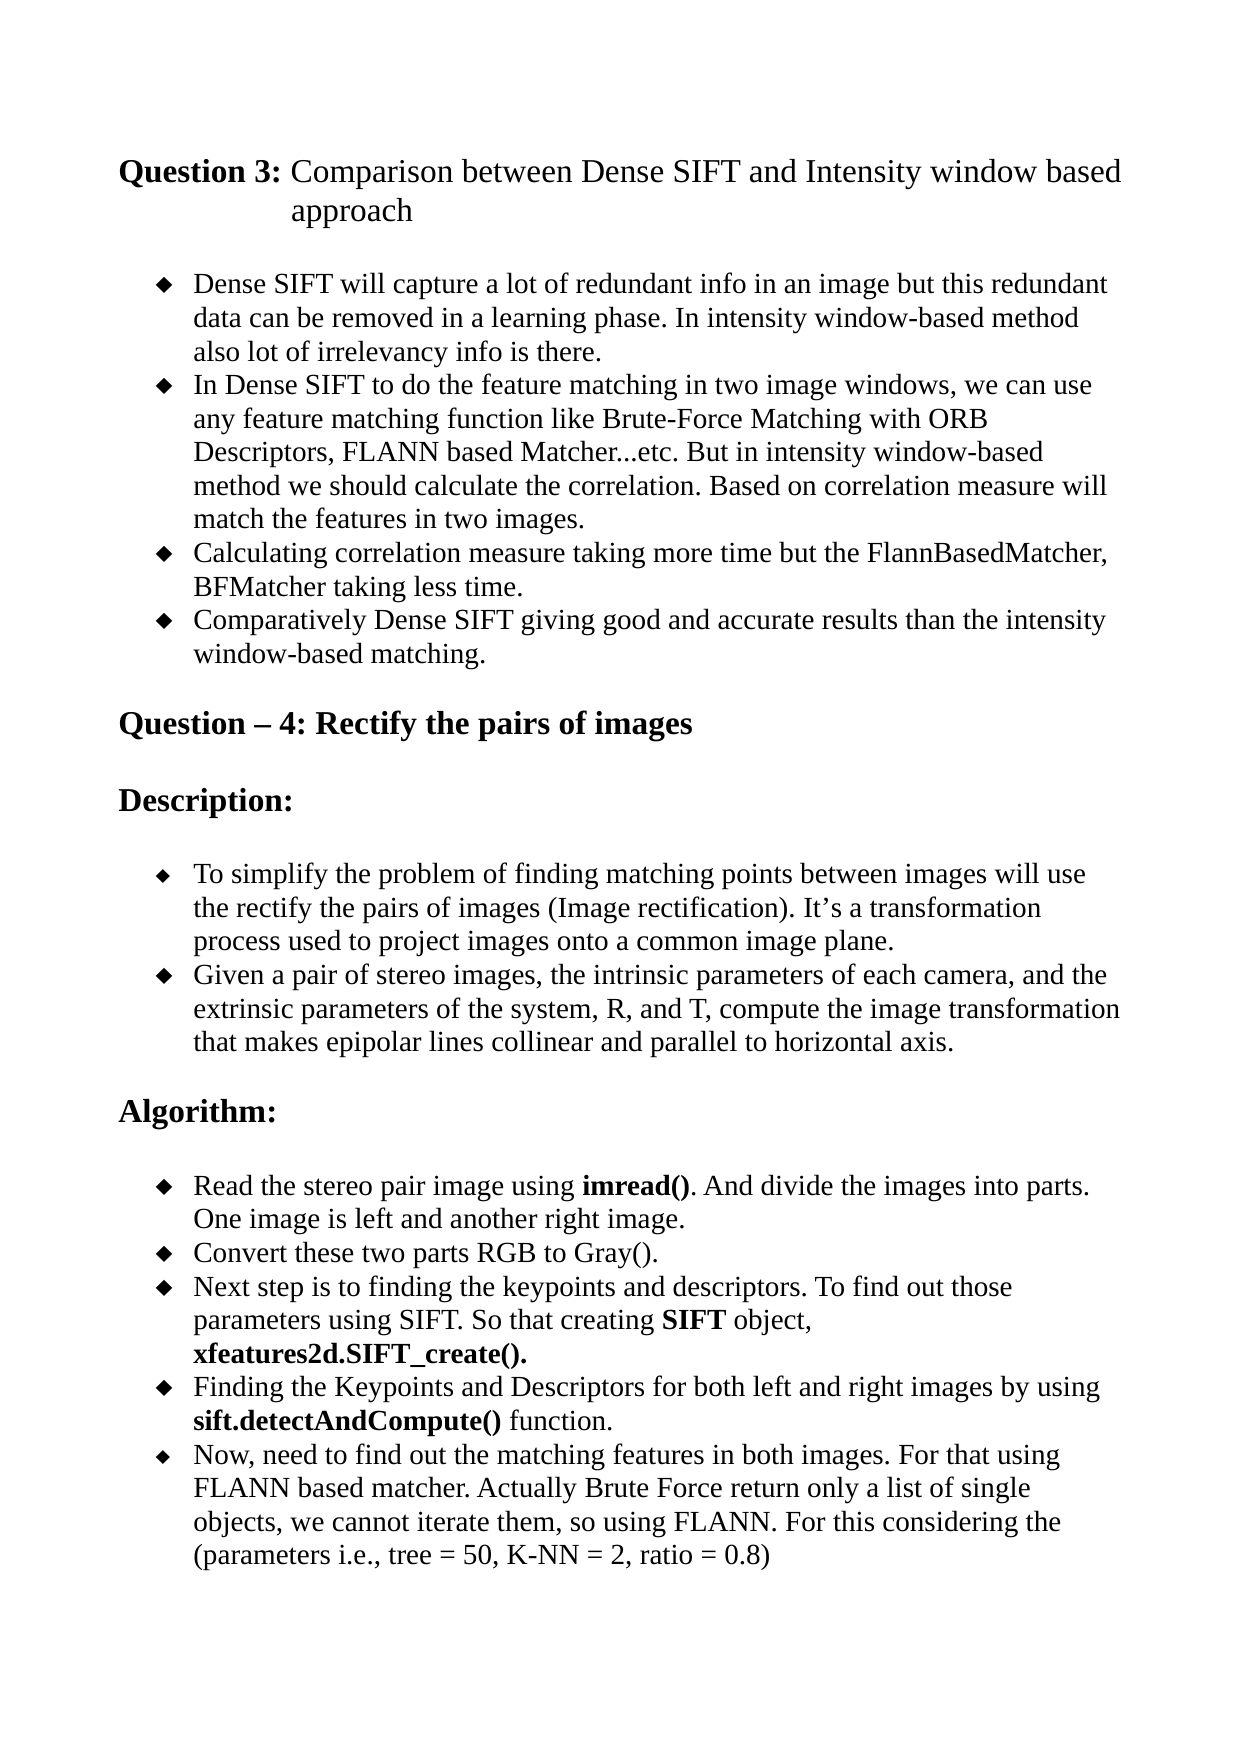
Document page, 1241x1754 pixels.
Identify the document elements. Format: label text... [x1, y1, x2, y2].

text Question 3: Comparison between Dense SIFT and Intensity window based approach [118, 152, 1122, 228]
text Question – 4: Rectify the pairs of images [118, 703, 1122, 741]
list Given a pair of stereo images, the intrinsic parameters of each camera, and the extrinsic parameters of the system, R, and T, compute the image transformation that makes epipolar lines collinear and parallel to horizontal axis. [156, 957, 1122, 1058]
list To simplify the problem of finding matching points between images will use the rectify the pairs of images (Image rectification). It’s a transformation process used to project images onto a common image plane. [156, 856, 1122, 957]
list Convert these two parts RGB to Gray(). [156, 1235, 1122, 1269]
list In Dense SIFT to do the feature matching in two image windows, we can use any feature matching function like Brute-Force Matching with ORB Descriptors, FLANN based Matcher...etc. But in intensity window-based method we should calculate the correlation. Based on correlation measure will match the features in two images. [156, 367, 1122, 535]
list Calculating correlation measure taking more time but the FlannBasedMatcher, BFMatcher taking less time. [156, 535, 1122, 602]
list Finding the Keypoints and Descriptors for both left and right images by using sift.detectAndCompute() function. [156, 1369, 1122, 1437]
list Read the stereo pair image using imread(). And divide the images into parts. One image is left and another right image. [156, 1168, 1122, 1235]
list Next step is to finding the keypoints and descriptors. To find out those parameters using SIFT. So that creating SIFT object, xfeatures2d.SIFT_create(). [156, 1269, 1122, 1369]
list Now, need to find out the matching features in both images. For that using FLANN based matcher. Actually Brute Force return only a list of single objects, we cannot iterate them, so using FLANN. For this considering the (parameters i.e., tree = 50, K-NN = 2, ratio = 0.8) [156, 1437, 1122, 1571]
list Comparatively Dense SIFT giving good and accurate results than the intensity window-based matching. [156, 602, 1122, 669]
list Dense SIFT will capture a lot of redundant info in an image but this redundant data can be removed in a learning phase. In intensity window-based method also lot of irrelevancy info is there. [156, 267, 1122, 367]
text Description: [118, 780, 1122, 818]
text Algorithm: [118, 1091, 1122, 1130]
